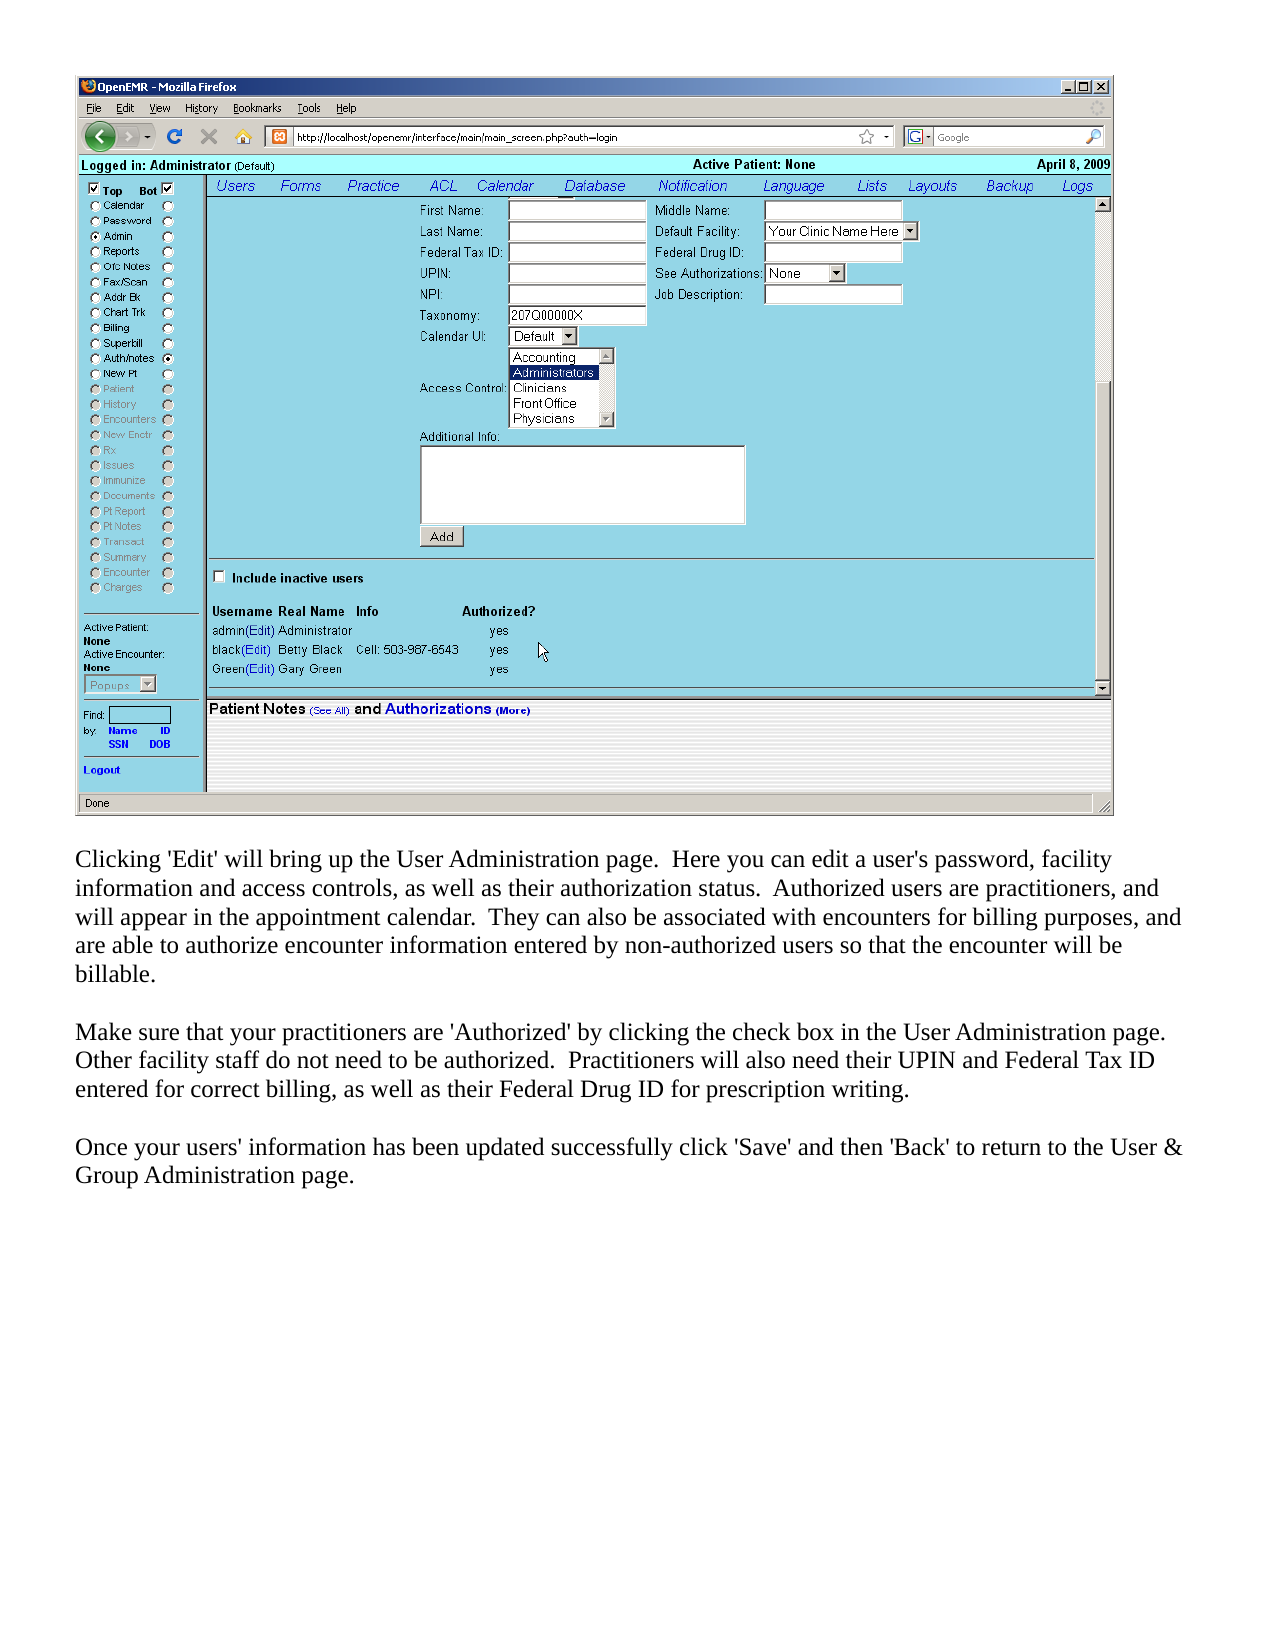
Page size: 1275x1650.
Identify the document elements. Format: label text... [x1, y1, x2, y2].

text Make sure that your practitioners are 'Authorized' by clicking the check box in the User Administration page. Other facility staff do not need to be authorized. Practitioners will also need their UPIN and Federal Tax ID entered for correct billing, as well as their Federal Drug ID for prescription writing. [75, 1017, 1200, 1103]
text Clicking 'Edit' will bring up the User Administration page. Here you can edit a user's password, facility information and access controls, as well as their authorization status. Authorized users are practitioners, and will appear in the appointment calendar. They can also be associated with encounters for billing purposes, and are able to authorize encounter information entered by non-authorized users so that the encounter will be billable. [75, 844, 1200, 988]
text Once your users' information has been updated successfully click 'Save' and then 'Back' to return to the User & Group Administration page. [75, 1132, 1200, 1189]
picture [75, 75, 1114, 816]
